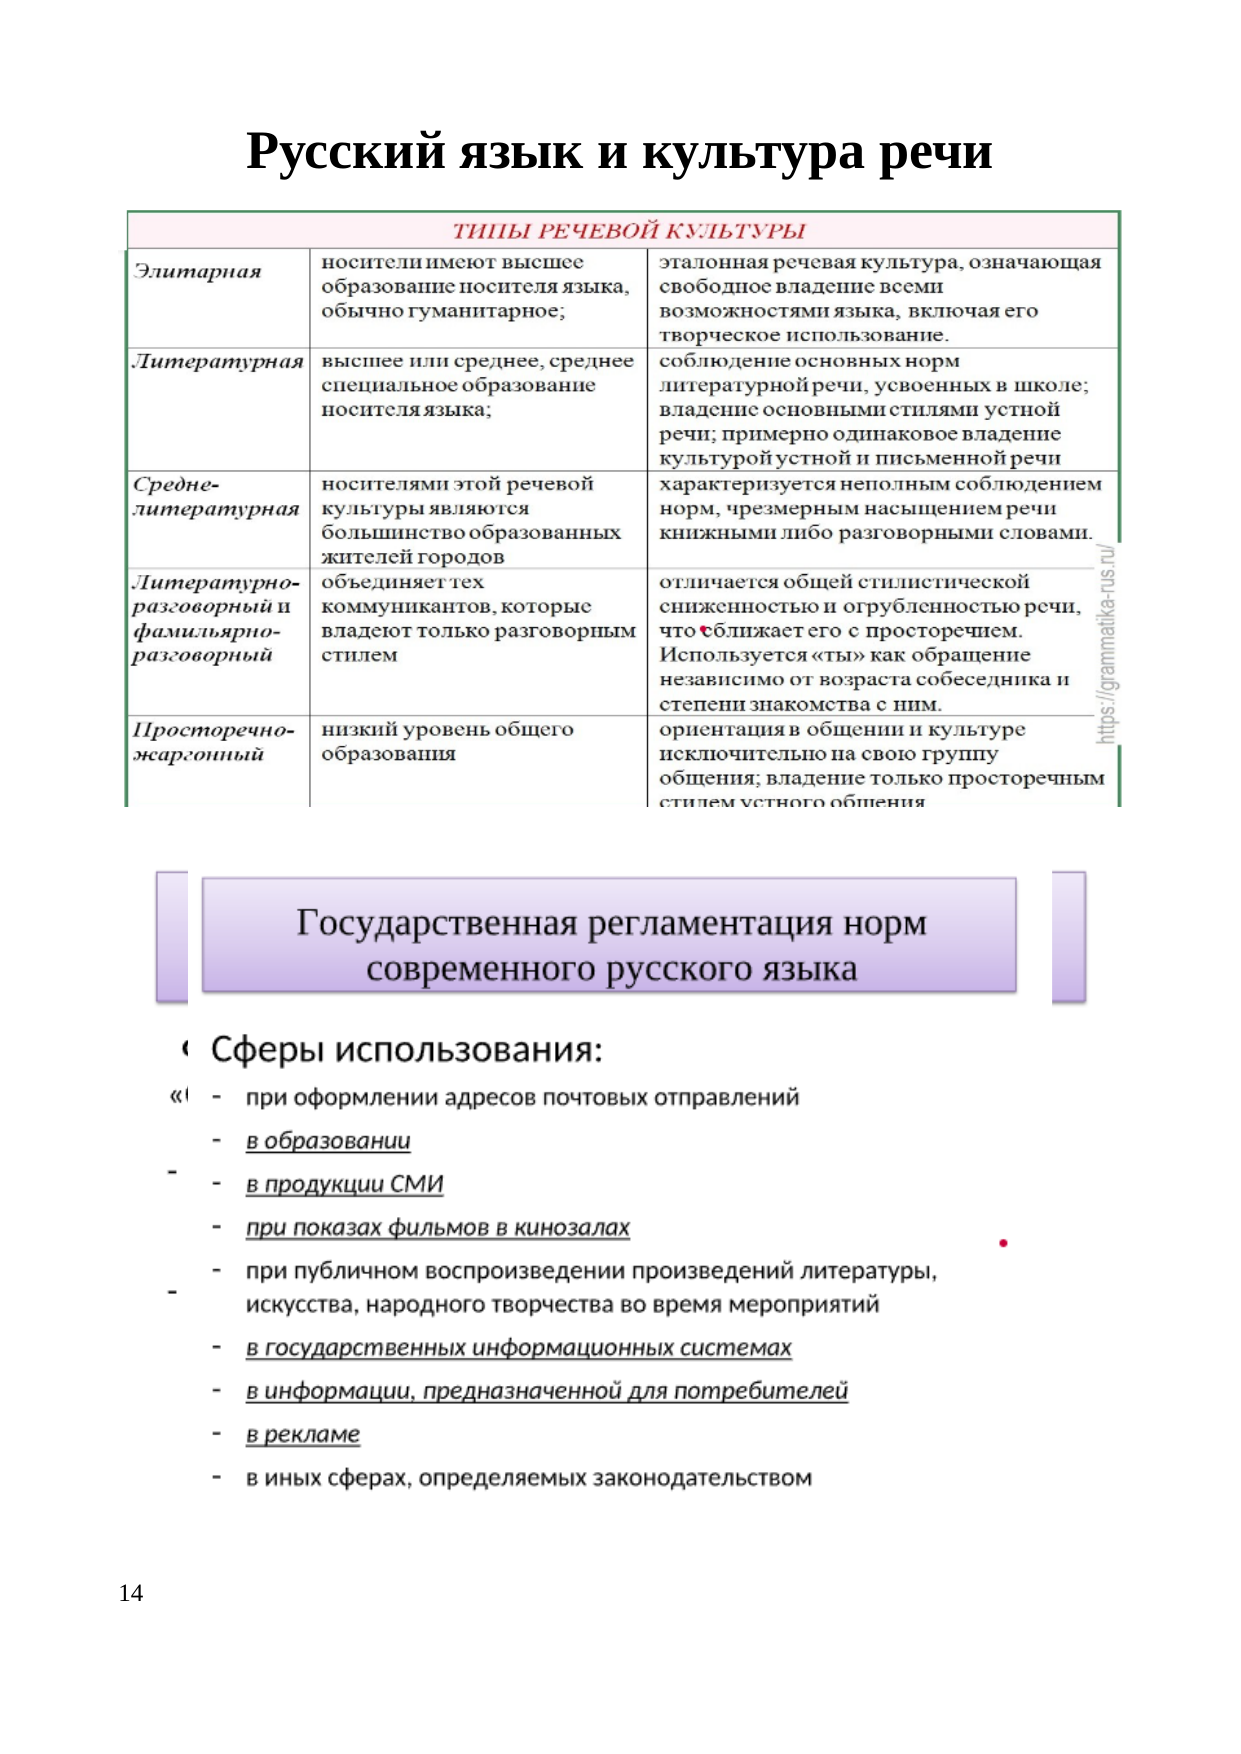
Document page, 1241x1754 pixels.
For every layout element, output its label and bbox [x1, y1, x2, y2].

picture [147, 864, 1093, 1518]
picture [118, 210, 1123, 807]
